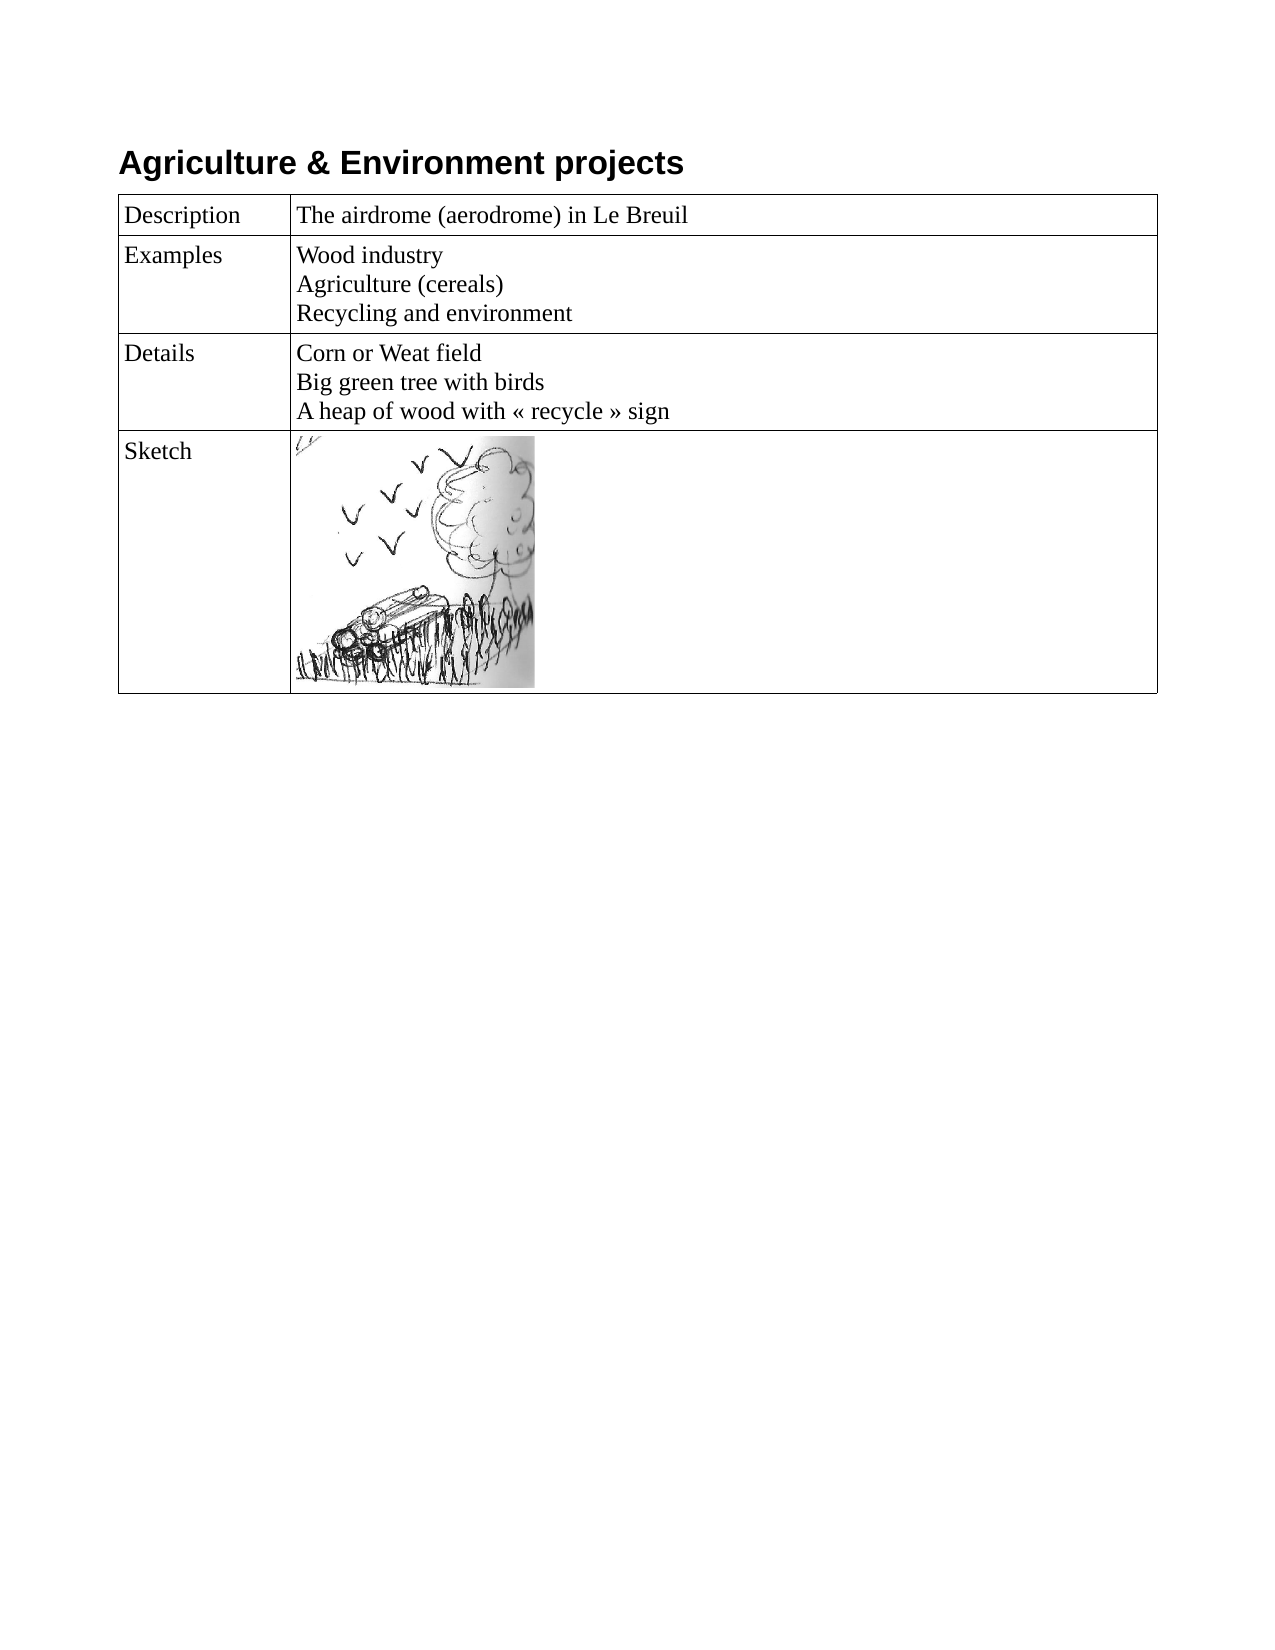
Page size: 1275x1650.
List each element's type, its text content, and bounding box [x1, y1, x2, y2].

table_cell Corn or Weat field Big green tree with birds A heap of wood with « recycle » sign [291, 334, 1157, 430]
table_cell [291, 431, 1157, 693]
table_header The airdrome (aerodrome) in Le Breuil [291, 195, 1157, 234]
picture [296, 436, 535, 688]
table_cell Examples [119, 236, 290, 332]
table_header Description [119, 195, 290, 234]
subtitle Agriculture & Environment projects [118, 143, 1157, 182]
table_cell Details [119, 334, 290, 430]
table_cell Wood industry Agriculture (cereals) Recycling and environment [291, 236, 1157, 332]
table_cell Sketch [119, 431, 290, 693]
